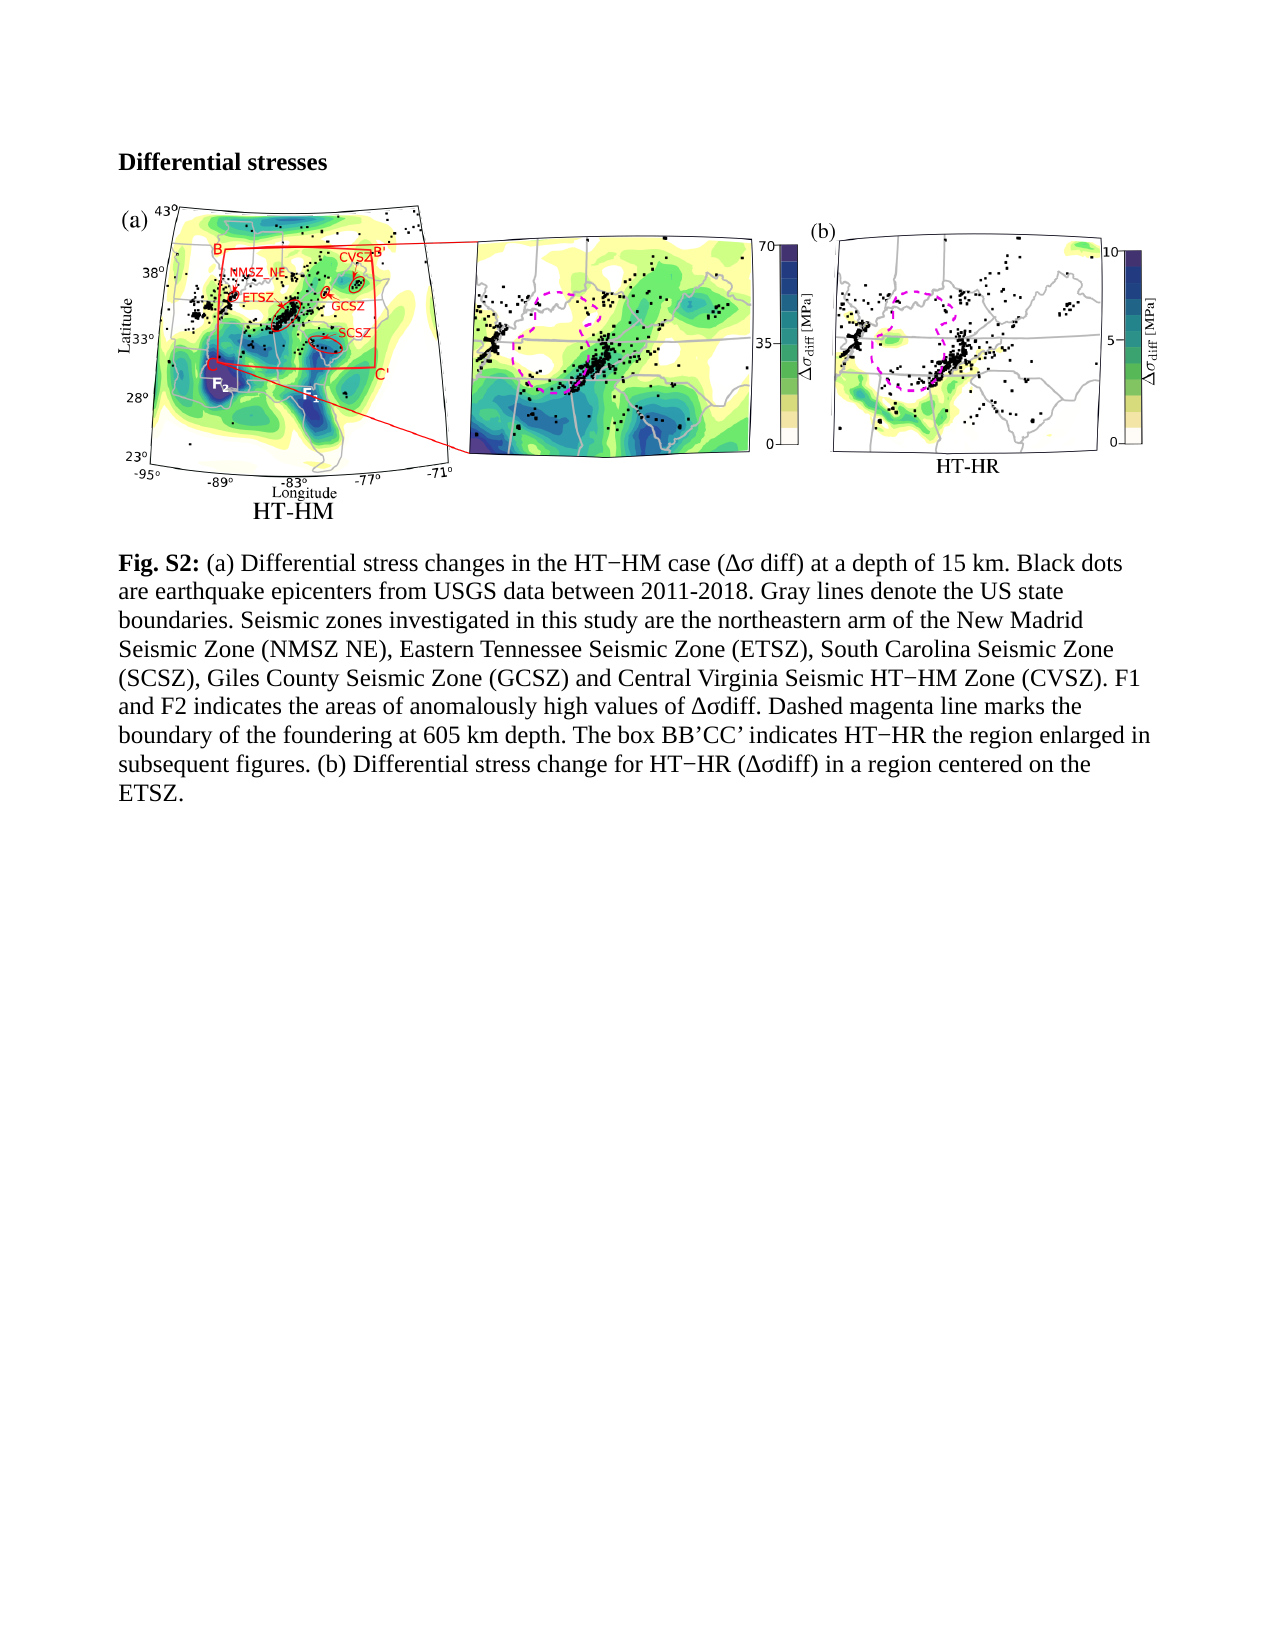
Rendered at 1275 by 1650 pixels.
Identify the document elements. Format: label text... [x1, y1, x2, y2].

text Differential stresses [118, 147, 1157, 176]
text Fig. S2: (a) Differential stress changes in the HT−HM case (∆σ diff) at a depth of 15 km. Black dots are earthquake epicenters from USGS data between 2011-2018. Gray lines denote the US state boundaries. Seismic zones investigated in this study are the northeastern arm of the New Madrid Seismic Zone (NMSZ NE), Eastern Tennessee Seismic Zone (ETSZ), South Carolina Seismic Zone (SCSZ), Giles County Seismic Zone (GCSZ) and Central Virginia Seismic HT−HM Zone (CVSZ). F1 and F2 indicates the areas of anomalously high values of ∆σdiff. Dashed magenta line marks the boundary of the foundering at 605 km depth. The box BB’CC’ indicates HT−HR the region enlarged in subsequent figures. (b) Differential stress change for HT−HR (∆σdiff) in a region centered on the ETSZ. [118, 548, 1157, 806]
picture [118, 204, 1157, 519]
